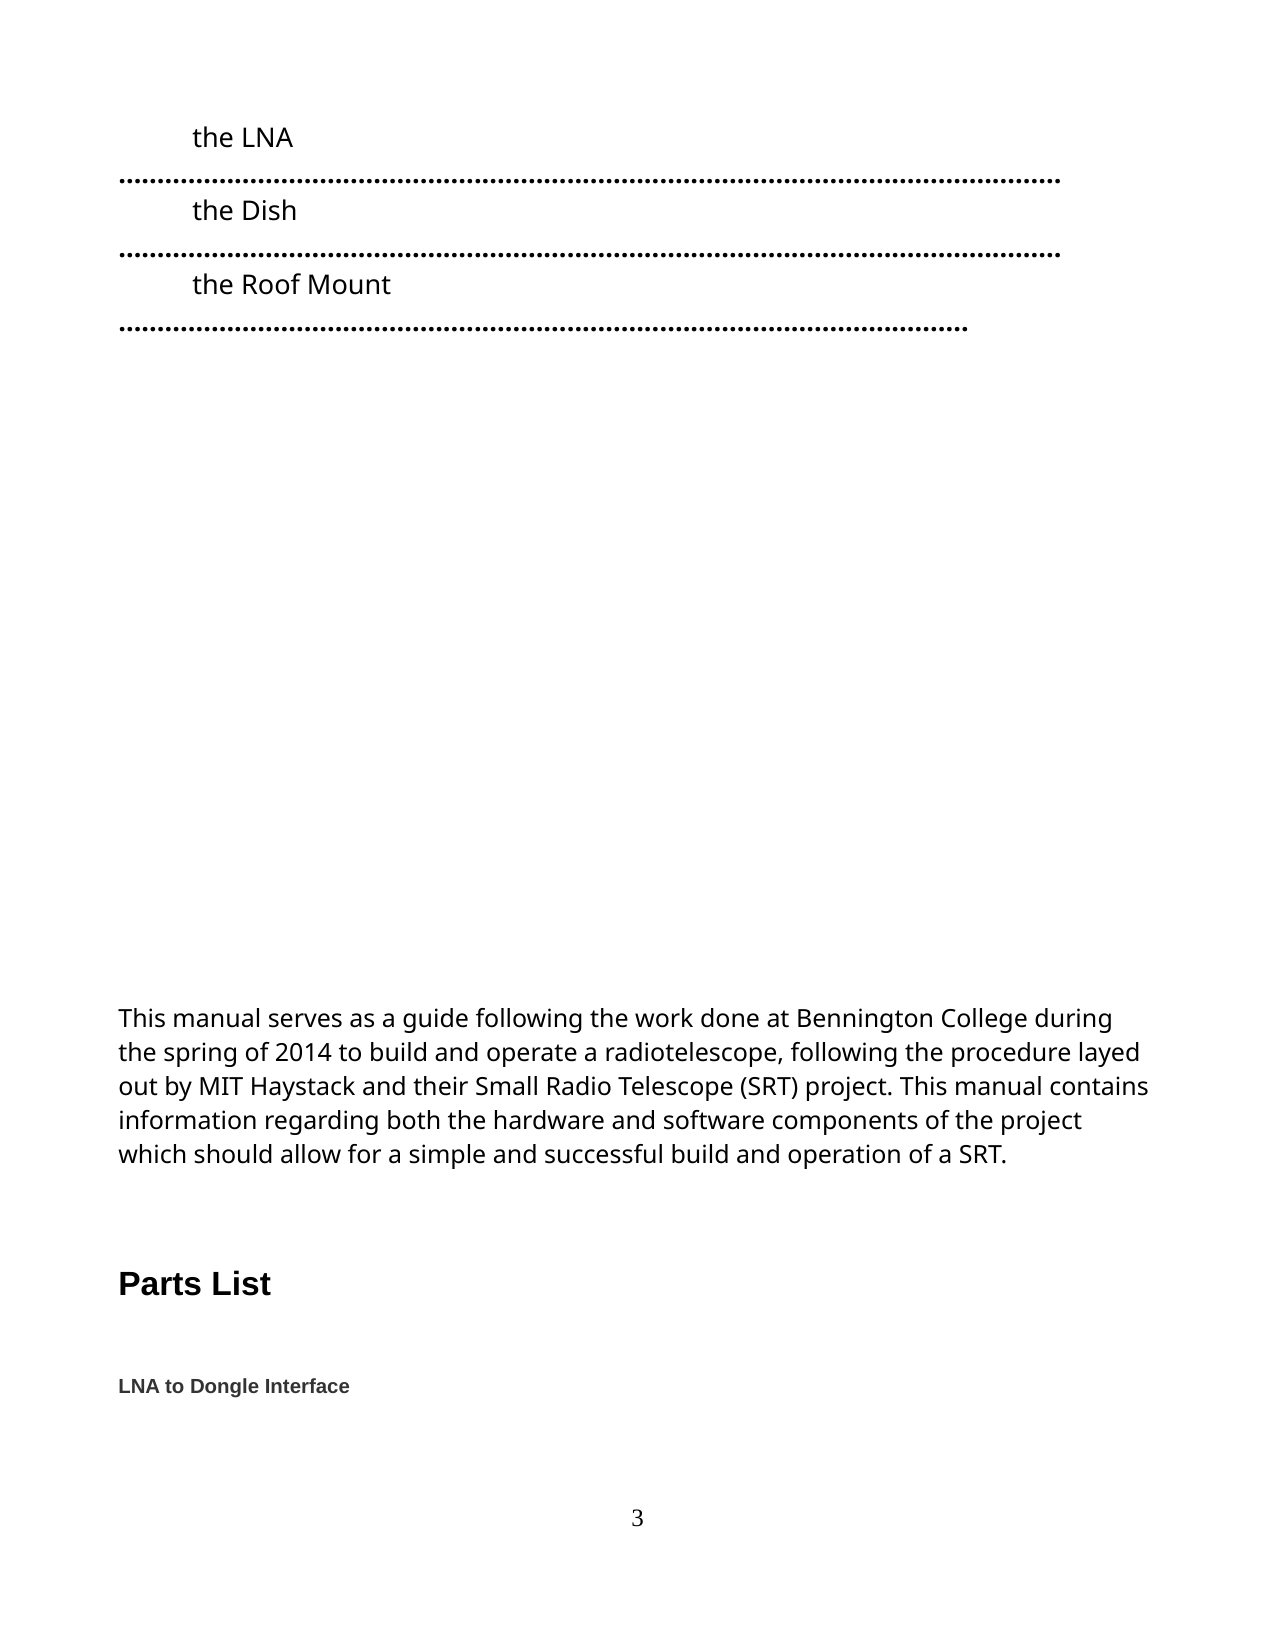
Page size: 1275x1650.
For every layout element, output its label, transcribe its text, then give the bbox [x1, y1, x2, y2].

subtitle Parts List [118, 1264, 1157, 1302]
text the Dish …....................................................................................................................... [118, 192, 1157, 266]
text the LNA …....................................................................................................................... [118, 118, 1157, 192]
text the Roof Mount …........................................................................................................... [118, 266, 1157, 339]
subtitle LNA to Dongle Interface [118, 1374, 1157, 1397]
text This manual serves as a guide following the work done at Bennington College during the spring of 2014 to build and operate a radiotelescope, following the procedure layed out by MIT Haystack and their Small Radio Telescope (SRT) project. This manual contains information regarding both the hardware and software components of the project which should allow for a simple and successful build and operation of a SRT. [118, 1000, 1157, 1171]
